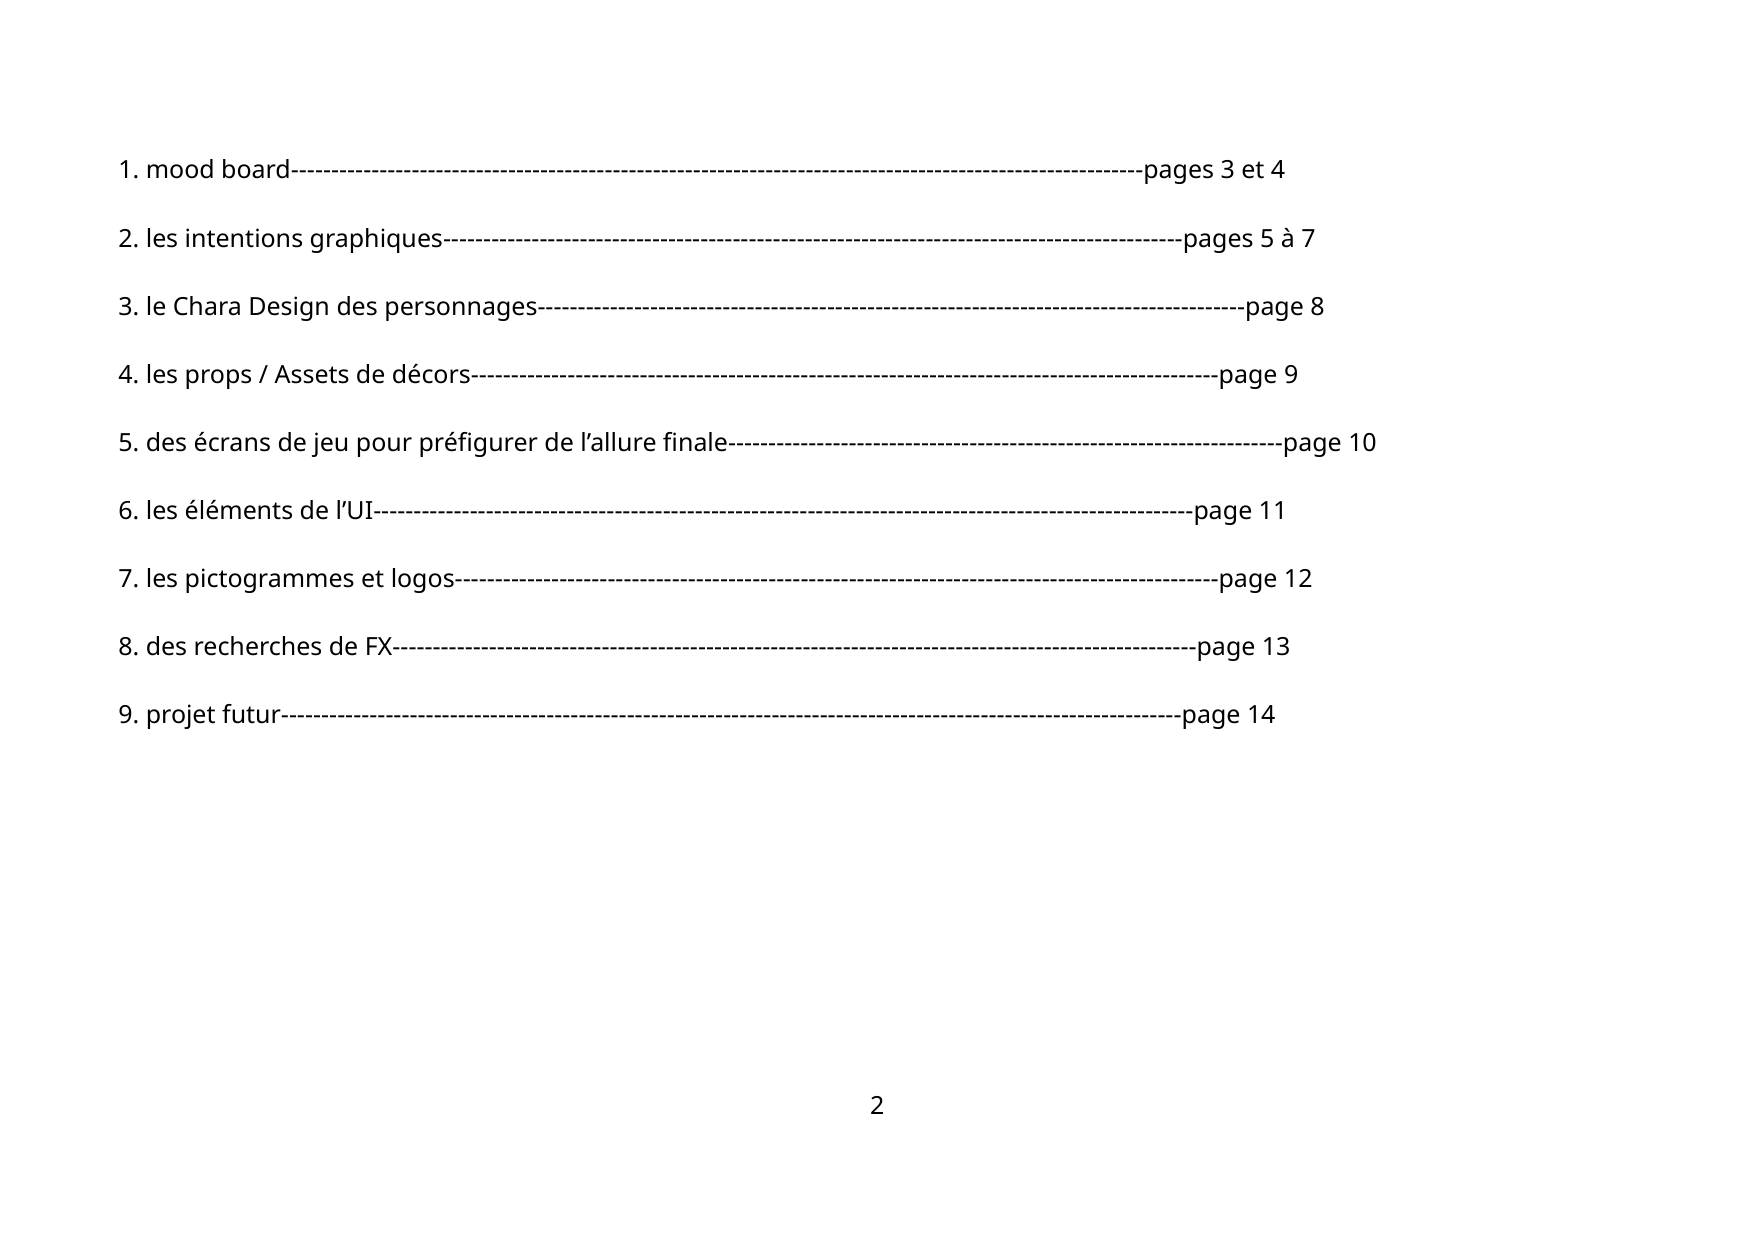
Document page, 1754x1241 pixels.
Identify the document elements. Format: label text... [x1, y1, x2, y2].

text 9. projet futur----------------------------------------------------------------------------------------------------------------page 14 [118, 697, 1636, 731]
text 6. les éléments de l’UI------------------------------------------------------------------------------------------------------page 11 [118, 493, 1636, 527]
text 8. des recherches de FX----------------------------------------------------------------------------------------------------page 13 [118, 629, 1636, 663]
text 2. les intentions graphiques--------------------------------------------------------------------------------------------pages 5 à 7 [118, 220, 1636, 254]
text 5. des écrans de jeu pour préfigurer de l’allure finale---------------------------------------------------------------------page 10 [118, 425, 1636, 459]
text 7. les pictogrammes et logos-----------------------------------------------------------------------------------------------page 12 [118, 561, 1636, 595]
text 1. mood board----------------------------------------------------------------------------------------------------------pages 3 et 4 [118, 152, 1636, 186]
text 3. le Chara Design des personnages----------------------------------------------------------------------------------------page 8 [118, 288, 1636, 322]
text 4. les props / Assets de décors---------------------------------------------------------------------------------------------page 9 [118, 357, 1636, 391]
